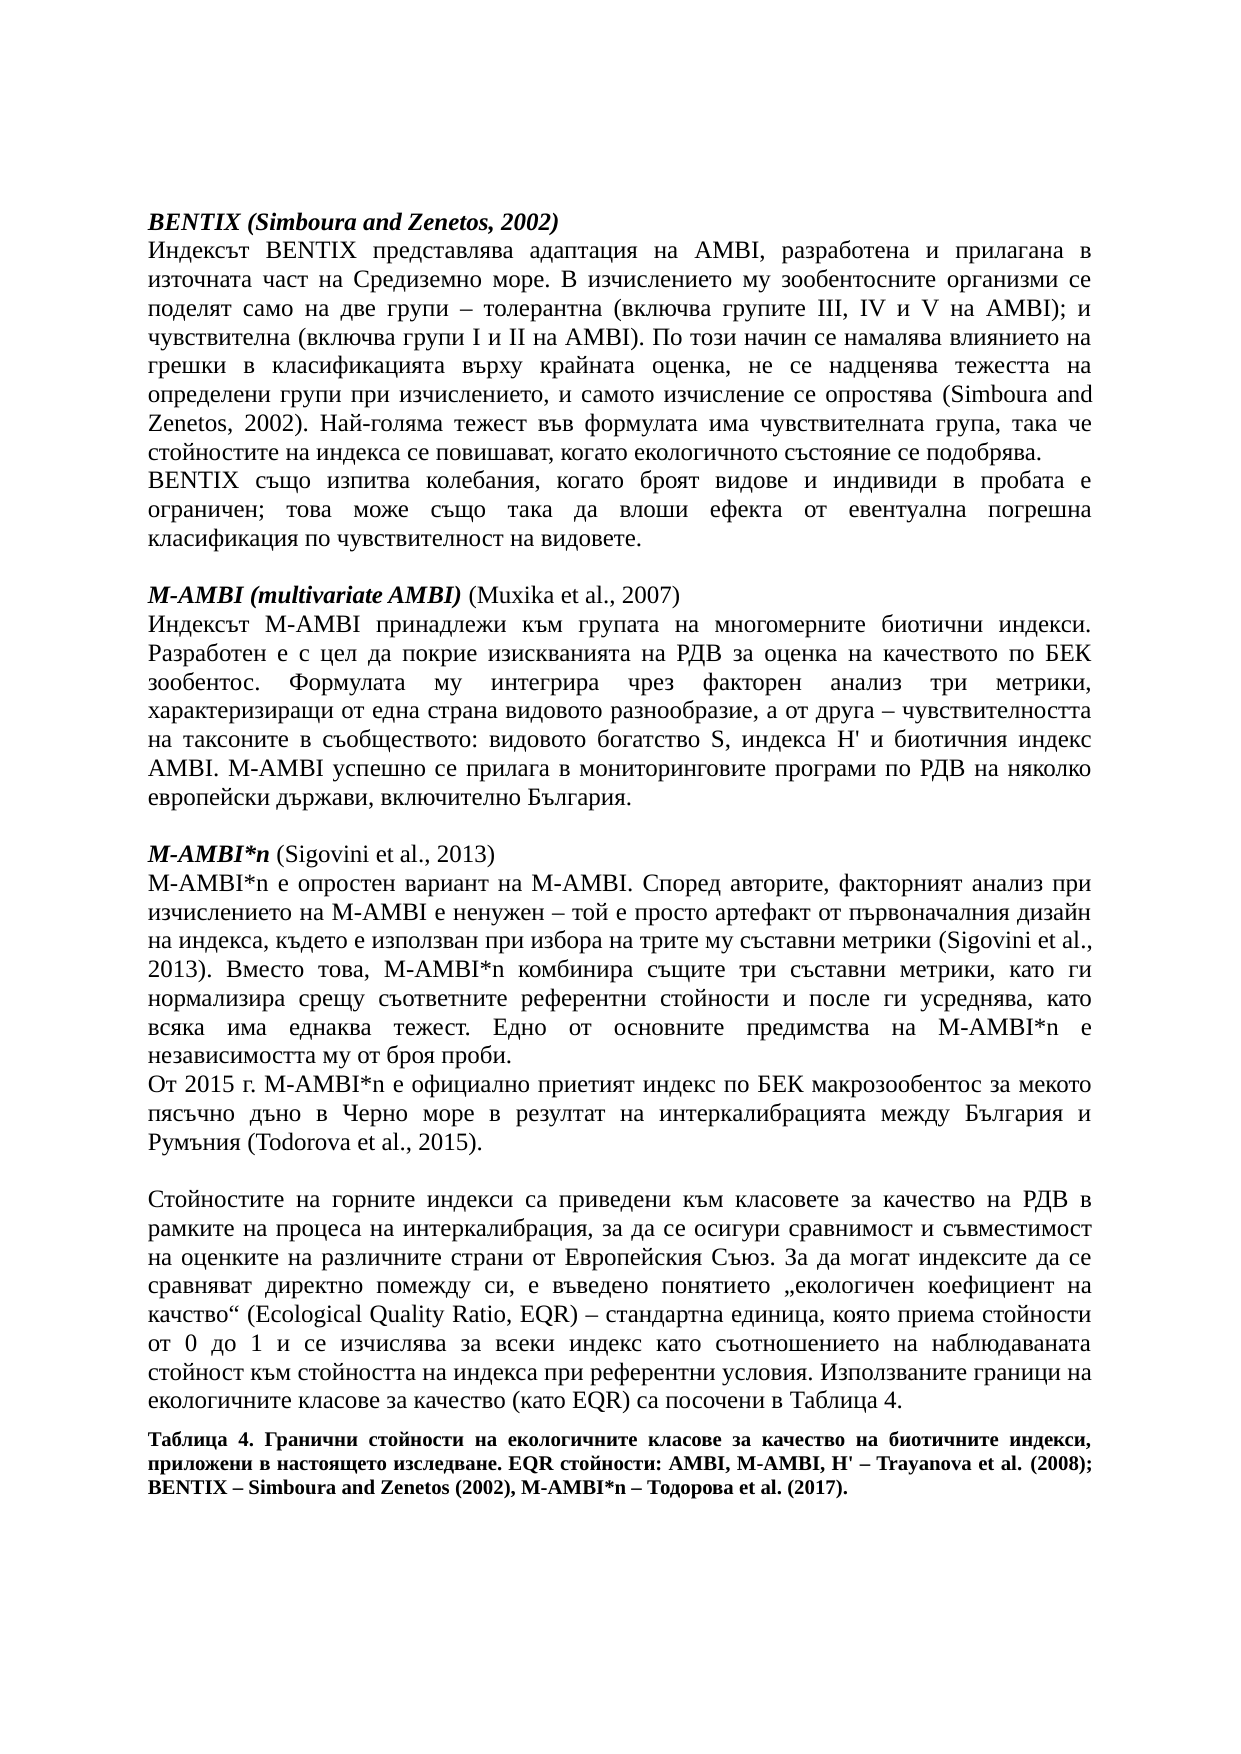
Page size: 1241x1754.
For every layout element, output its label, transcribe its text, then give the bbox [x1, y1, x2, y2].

text M-AMBI*n е опростен вариант на M-AMBI. Според авторите, факторният анализ при изчислението на M-AMBI е ненужен – той е просто артефакт от първоначалния дизайн на индекса, където е използван при избора на трите му съставни метрики (Sigovini et al., 2013). Вместо това, M-AMBI*n комбинира същите три съставни метрики, като ги нормализира срещу съответните референтни стойности и после ги усреднява, като всяка има еднаква тежест. Едно от основните предимства на M-AMBI*n е независимостта му от броя проби. [148, 868, 1093, 1069]
text Индексът BENTIX представлява адаптация на AMBI, разработена и прилагана в източната част на Средиземно море. В изчислението му зообентосните организми се поделят само на две групи – толерантна (включва групите III, IV и V на AMBI); и чувствителна (включва групи I и II на AMBI). По този начин се намалява влиянието на грешки в класификацията върху крайната оценка, не се надценява тежестта на определени групи при изчислението, и самото изчисление се опростява (Simboura and Zenetos, 2002). Най-голяма тежест във формулата има чувствителната група, така че стойностите на индекса се повишават, когато екологичното състояние се подобрява. [148, 235, 1093, 465]
text Таблица 4. Гранични стойности на екологичните класове за качество на биотичните индекси, приложени в настоящето изследване. EQR стойности: AMBI, M-AMBI, H' – Trayanova et al. (2008); BENTIX – Simboura and Zenetos (2002), M-AMBI*n – Тодорова et al. (2017). [148, 1427, 1093, 1499]
text M-AMBI*n (Sigovini et al., 2013) [148, 839, 1093, 868]
text От 2015 г. M-AMBI*n е официално приетият индекс по БЕК макрозообентос за мекото пясъчно дъно в Черно море в резултат на интеркалибрацията между България и Румъния (Todorova et al., 2015). [148, 1069, 1093, 1155]
text BENTIX също изпитва колебания, когато броят видове и индивиди в пробата е ограничен; това може също така да влоши ефекта от евентуална погрешна класификация по чувствителност на видовете. [148, 465, 1093, 552]
text Индексът M-AMBI принадлежи към групата на многомерните биотични индекси. Разработен е с цел да покрие изискванията на РДВ за оценка на качеството по БЕК зообентос. Формулата му интегрира чрез факторен анализ три метрики, характеризиращи от една страна видовото разнообразие, а от друга – чувствителността на таксоните в съобществото: видовото богатство S, индекса H' и биотичния индекс AMBI. M-AMBI успешно се прилага в мониторинговите програми по РДВ на няколко европейски държави, включително България. [148, 609, 1093, 810]
text BENTIX (Simboura and Zenetos, 2002) [148, 207, 1093, 235]
text M-AMBI (multivariate AMBI) (Muxika et al., 2007) [148, 580, 1093, 609]
text Стойностите на горните индекси са приведени към класовете за качество на РДВ в рамките на процеса на интеркалибрация, за да се осигури сравнимост и съвместимост на оценките на различните страни от Европейския Съюз. За да могат индексите да се сравняват директно помежду си, е въведено понятието „екологичен коефициент на качство“ (Ecological Quality Ratio, EQR) – стандартна единица, която приема стойности от 0 до 1 и се изчислява за всеки индекс като съотношението на наблюдаваната стойност към стойността на индекса при референтни условия. Използваните граници на екологичните класове за качество (като EQR) са посочени в Таблица 4. [148, 1184, 1093, 1414]
